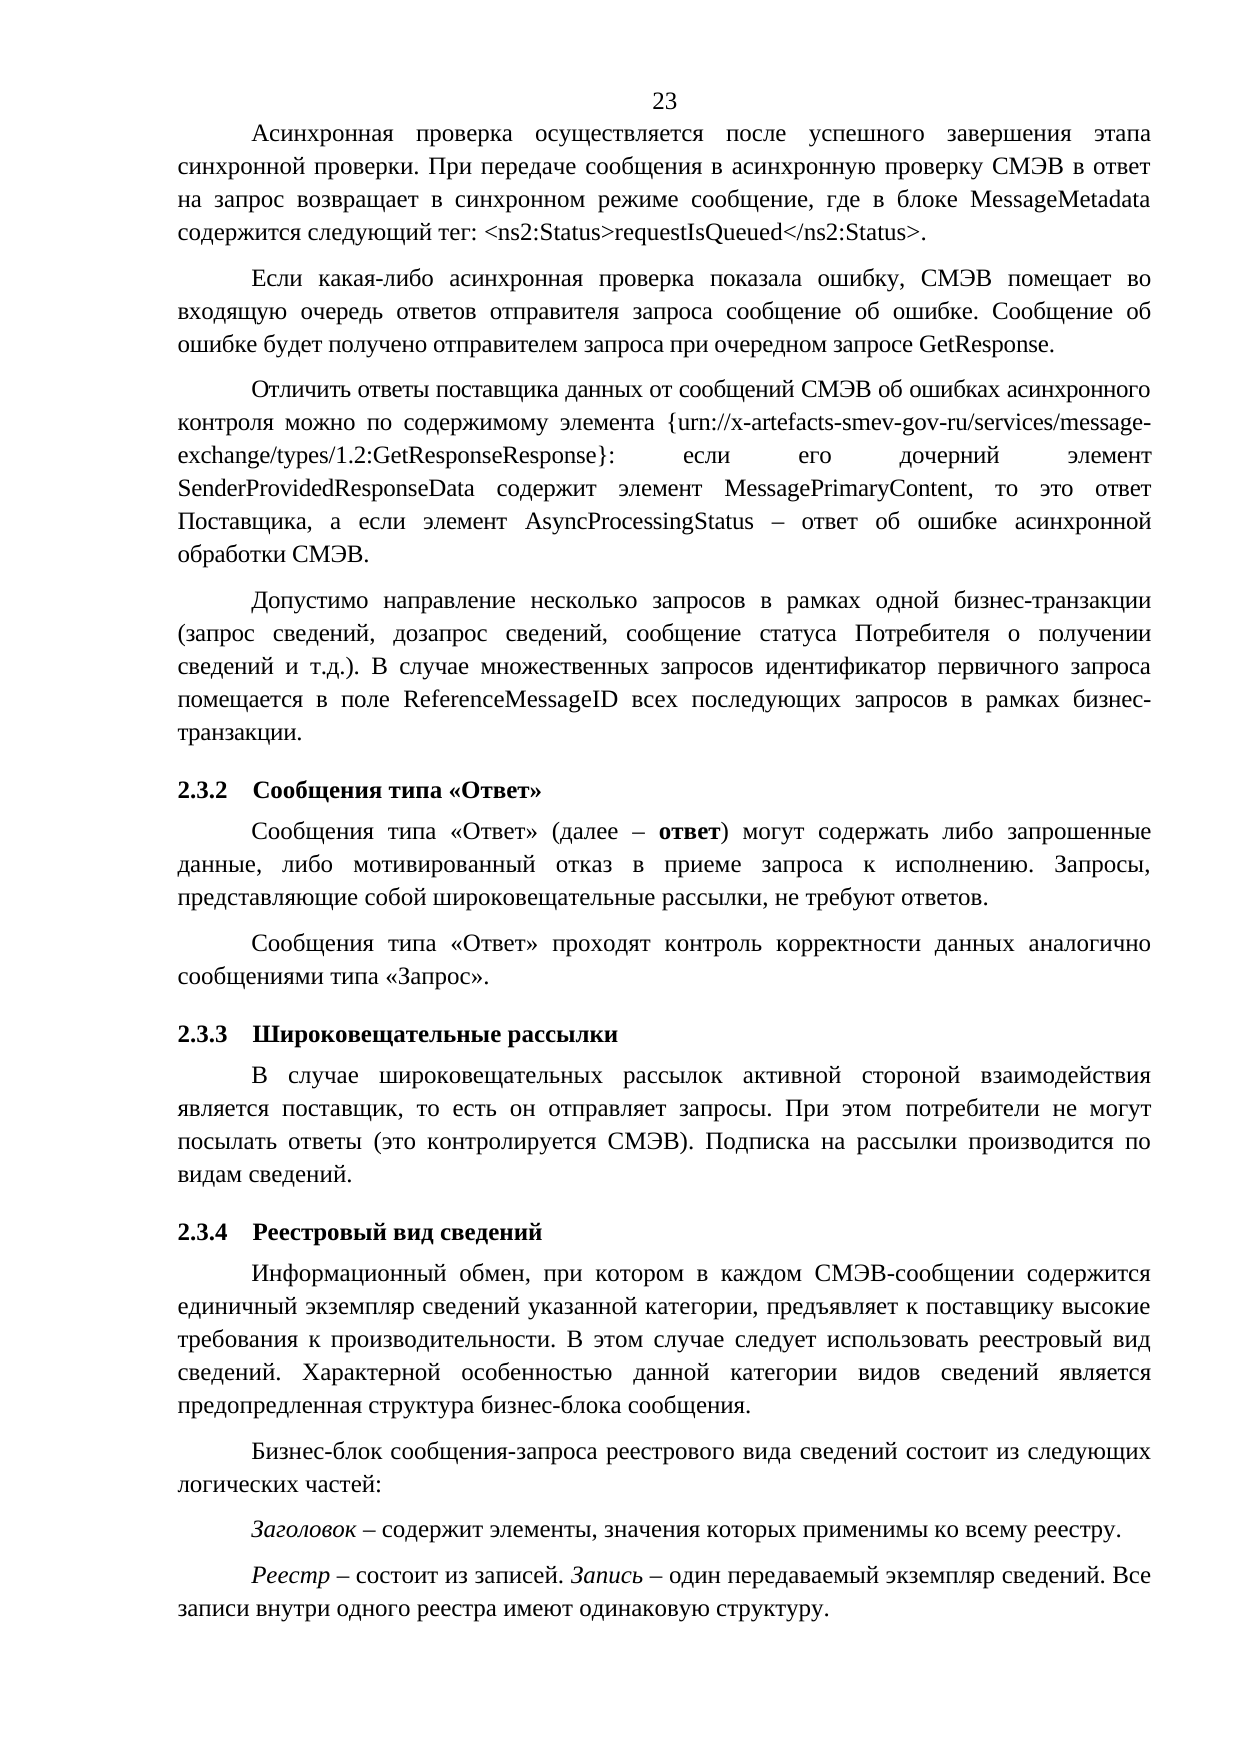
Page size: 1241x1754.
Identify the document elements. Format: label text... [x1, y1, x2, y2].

text Допустимо направление несколько запросов в рамках одной бизнес-транзакции (запрос сведений, дозапрос сведений, сообщение статуса Потребителя о получении сведений и т.д.). В случае множественных запросов идентификатор первичного запроса помещается в поле ReferenceMessageID всех последующих запросов в рамках бизнес-транзакции. [177, 585, 1152, 746]
text Бизнес-блок сообщения-запроса реестрового вида сведений состоит из следующих логических частей: [177, 1436, 1152, 1498]
subtitle Широковещательные рассылки [177, 1019, 1152, 1048]
text Сообщения типа «Ответ» (далее – ответ) могут содержать либо запрошенные данные, либо мотивированный отказ в приеме запроса к исполнению. Запросы, представляющие собой широковещательные рассылки, не требуют ответов. [177, 816, 1152, 911]
text Сообщения типа «Ответ» проходят контроль корректности данных аналогично сообщениями типа «Запрос». [177, 928, 1152, 989]
text Заголовок – содержит элементы, значения которых применимы ко всему реестру. [177, 1514, 1152, 1543]
subtitle Реестровый вид сведений [177, 1217, 1152, 1246]
subtitle Сообщения типа «Ответ» [177, 775, 1152, 804]
text В случае широковещательных рассылок активной стороной взаимодействия является поставщик, то есть он отправляет запросы. При этом потребители не могут посылать ответы (это контролируется СМЭВ). Подписка на рассылки производится по видам сведений. [177, 1060, 1152, 1188]
text Если какая-либо асинхронная проверка показала ошибку, СМЭВ помещает во входящую очередь ответов отправителя запроса сообщение об ошибке. Сообщение об ошибке будет получено отправителем запроса при очередном запросе GetResponse. [177, 263, 1152, 357]
text Асинхронная проверка осуществляется после успешного завершения этапа синхронной проверки. При передаче сообщения в асинхронную проверку СМЭВ в ответ на запрос возвращает в синхронном режиме сообщение, где в блоке MessageMetadata содержится следующий тег: <ns2:Status>requestIsQueued</ns2:Status>. [177, 118, 1152, 246]
text Информационный обмен, при котором в каждом СМЭВ-сообщении содержится единичный экземпляр сведений указанной категории, предъявляет к поставщику высокие требования к производительности. В этом случае следует использовать реестровый вид сведений. Характерной особенностью данной категории видов сведений является предопредленная структура бизнес-блока сообщения. [177, 1258, 1152, 1419]
text Реестр – состоит из записей. Запись – один передаваемый экземпляр сведений. Все записи внутри одного реестра имеют одинаковую структуру. [177, 1560, 1152, 1622]
text Отличить ответы поставщика данных от сообщений СМЭВ об ошибках асинхронного контроля можно по содержимому элемента {urn://x-artefacts-smev-gov-ru/services/message-exchange/types/1.2:GetResponseResponse}: если его дочерний элемент SenderProvidedResponseData содержит элемент MessagePrimaryContent, то это ответ Поставщика, а если элемент AsyncProcessingStatus – ответ об ошибке асинхронной обработки СМЭВ. [177, 374, 1152, 568]
